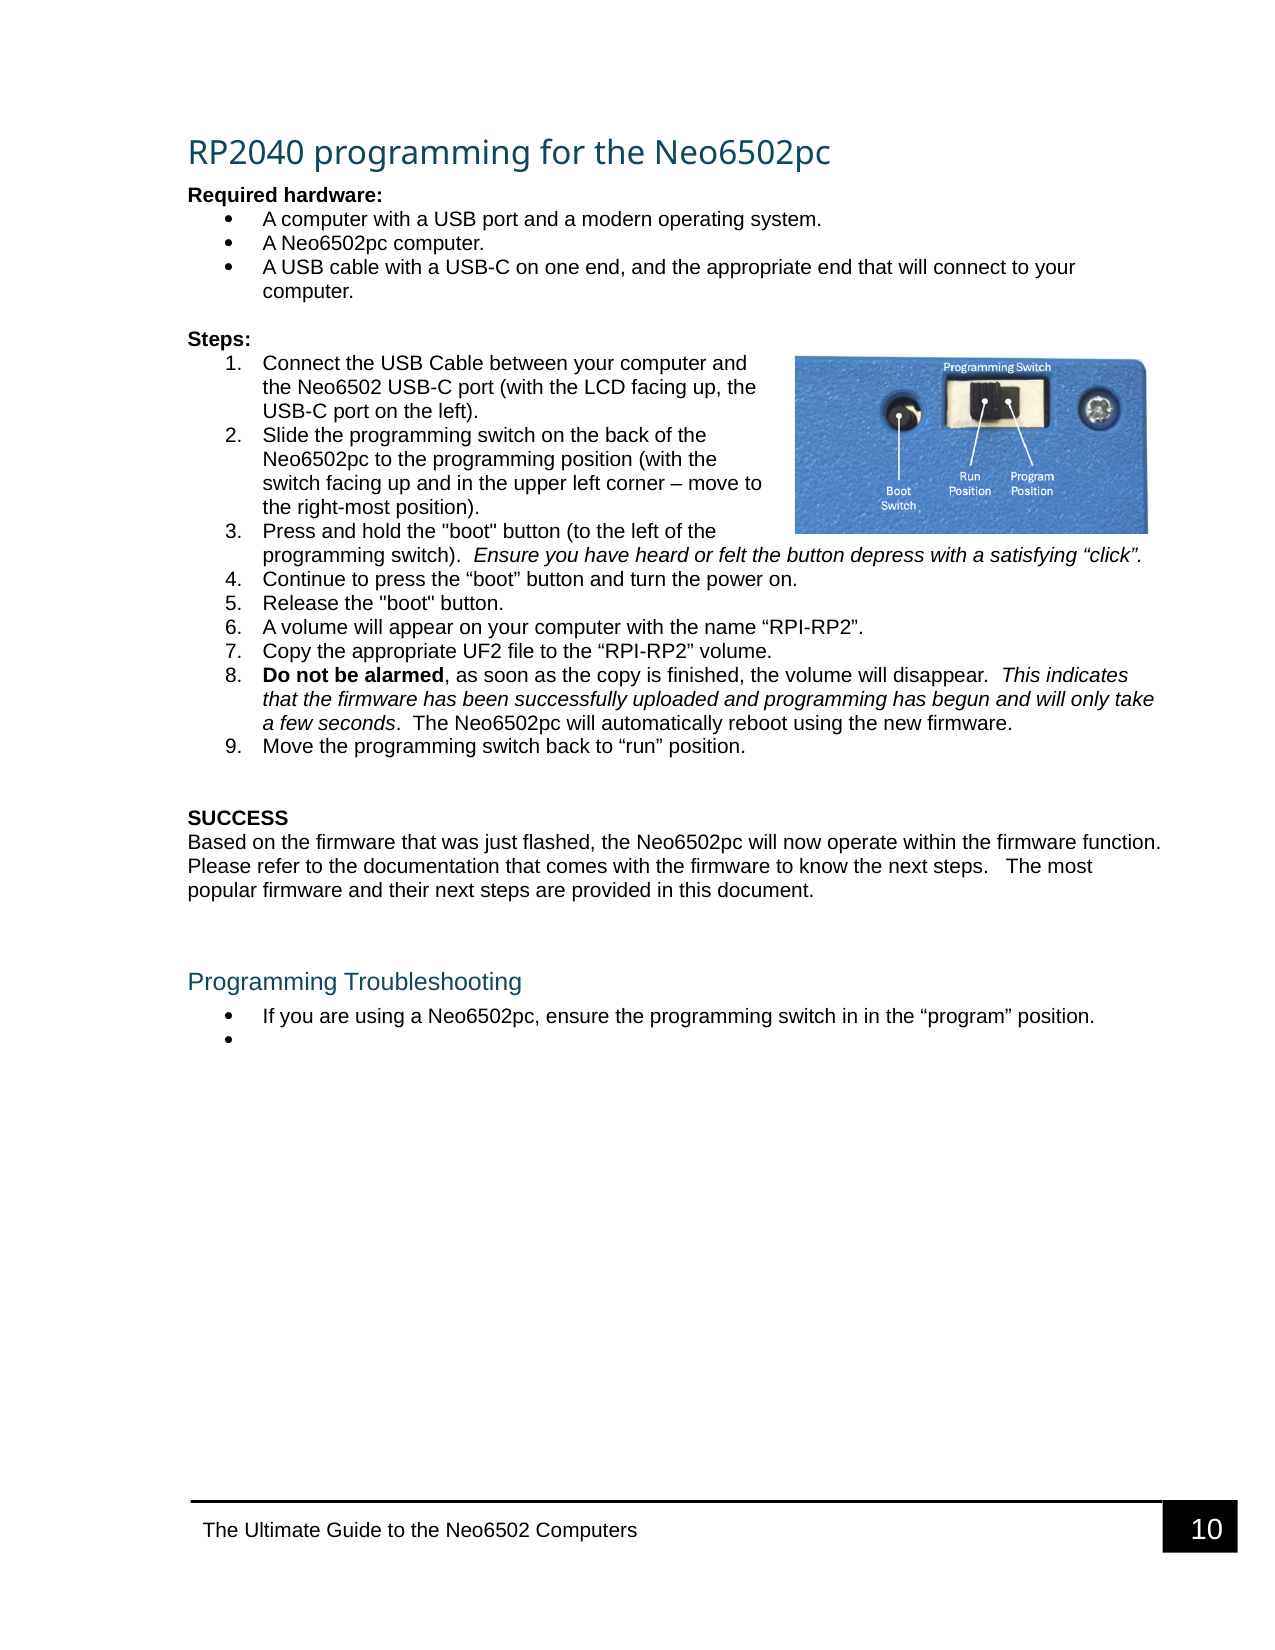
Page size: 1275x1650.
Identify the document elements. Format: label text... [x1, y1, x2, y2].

list Release the "boot" button. [225, 591, 1162, 614]
list Continue to press the “boot” button and turn the power on. [225, 567, 1162, 591]
text Based on the firmware that was just flashed, the Neo6502pc will now operate within the firmware function. Please refer to the documentation that comes with the firmware to know the next steps. The most popular firmware and their next steps are provided in this document. [187, 830, 1162, 902]
picture [794, 349, 1155, 534]
list Press and hold the "boot" button (to the left of the programming switch). Ensure you have heard or felt the button depress with a satisfying “click”. [225, 519, 1162, 567]
list A computer with a USB port and a modern operating system. [225, 207, 1162, 231]
text Required hardware: [187, 183, 1162, 207]
list A volume will appear on your computer with the name “RPI-RP2”. [225, 614, 1162, 638]
subtitle Programming Troubleshooting [187, 967, 1162, 995]
list A Neo6502pc computer. [225, 231, 1162, 255]
text Steps: [187, 327, 1162, 351]
list Slide the programming switch on the back of the Neo6502pc to the programming position (with the switch facing up and in the upper left corner – move to the right-most position). [225, 423, 794, 519]
subtitle RP2040 programming for the Neo6502pc [187, 129, 1162, 174]
list Do not be alarmed, as soon as the copy is finished, the volume will disappear. This indicates that the firmware has been successfully uploaded and programming has begun and will only take a few seconds. The Neo6502pc will automatically reboot using the new firmware. [225, 662, 1162, 734]
text SUCCESS [187, 806, 1162, 830]
list A USB cable with a USB-C on one end, and the appropriate end that will connect to your computer. [225, 255, 1162, 303]
list If you are using a Neo6502pc, ensure the programming switch in in the “program” position. [225, 1004, 1162, 1028]
list Connect the USB Cable between your computer and the Neo6502 USB-C port (with the LCD facing up, the USB-C port on the left). [225, 351, 794, 423]
list Copy the appropriate UF2 file to the “RPI-RP2” volume. [225, 638, 1162, 662]
list Move the programming switch back to “run” position. [225, 734, 1162, 758]
